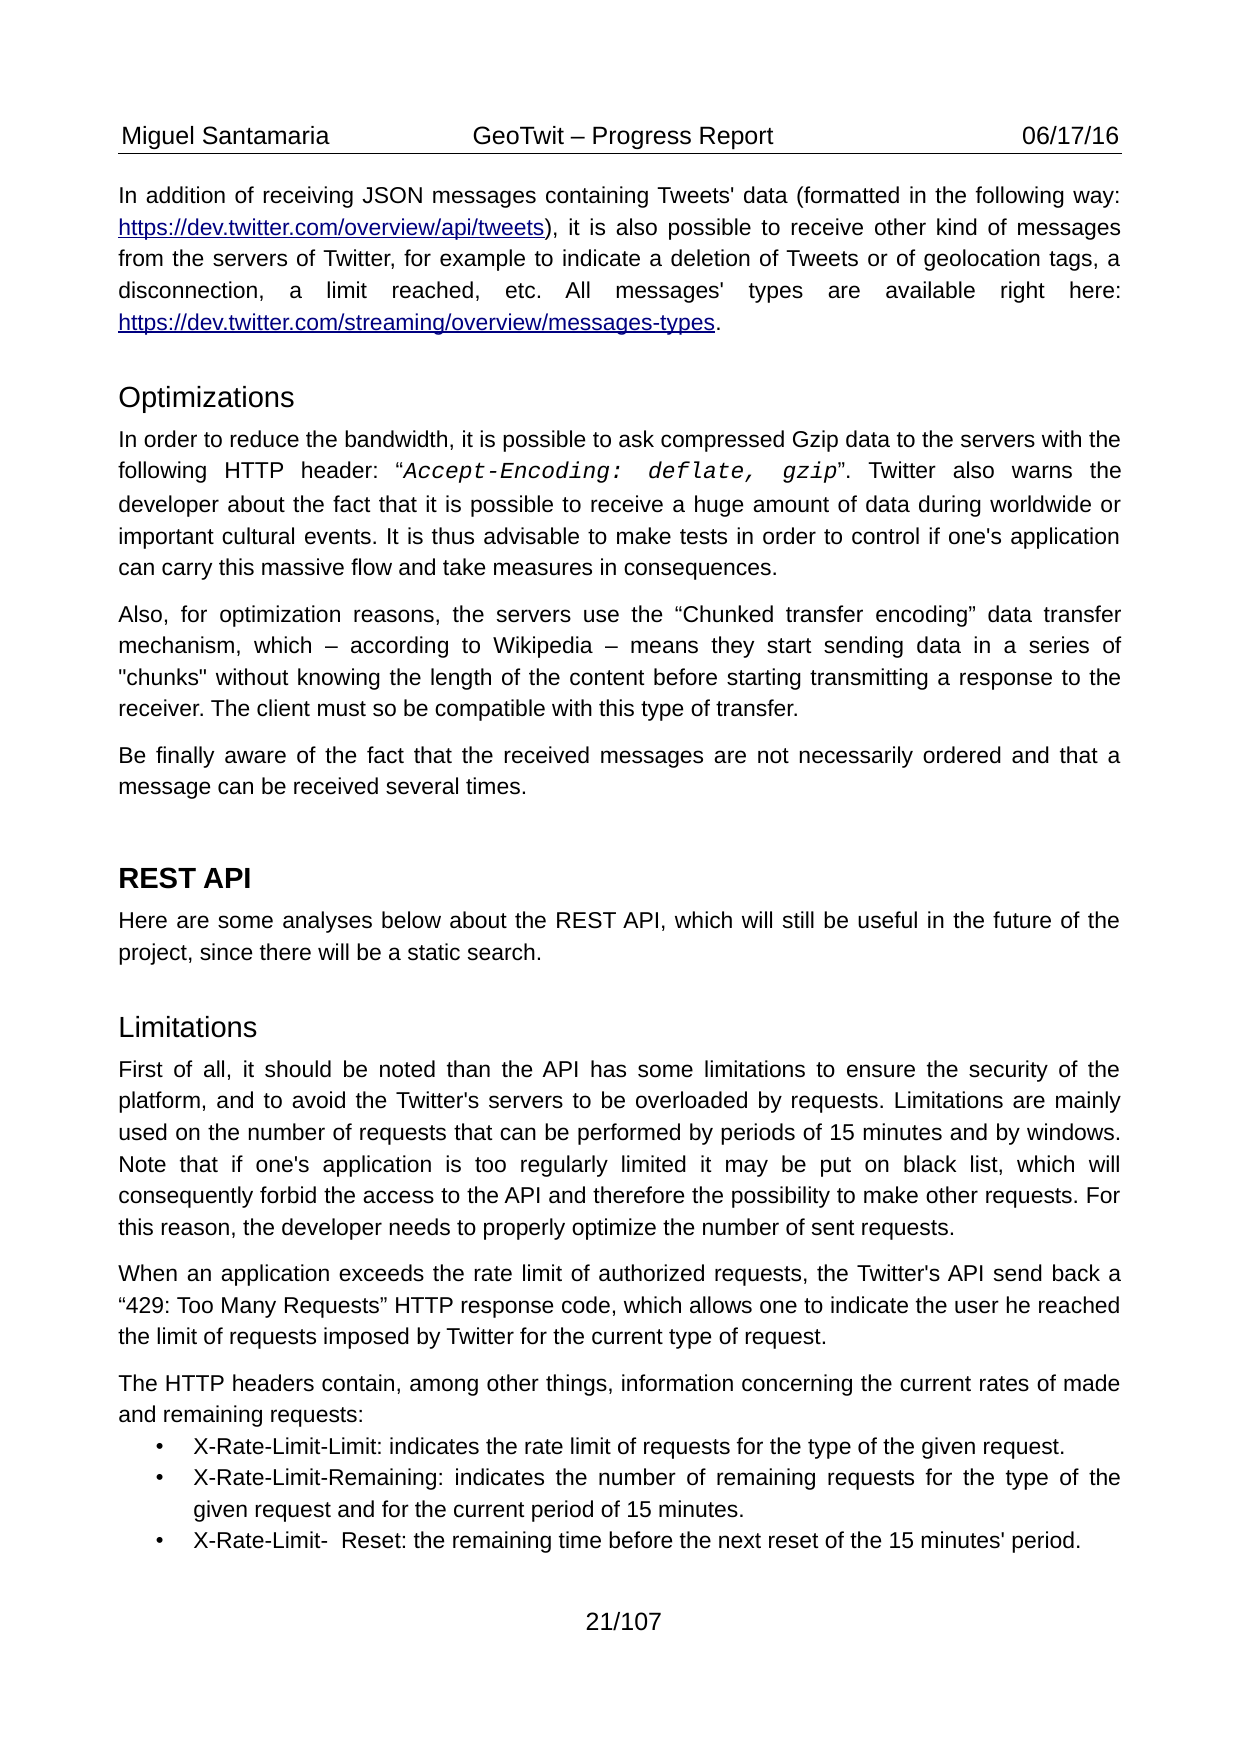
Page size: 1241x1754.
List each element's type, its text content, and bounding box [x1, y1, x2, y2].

subtitle Optimizations [118, 380, 1122, 413]
text In addition of receiving JSON messages containing Tweets' data (formatted in the following way: https://dev.twitter.com/overview/api/tweets), it is also possible to receive other kind of messages from the servers of Twitter, for example to indicate a deletion of Tweets or of geolocation tags, a disconnection, a limit reached, etc. All messages' types are available right here: https://dev.twitter.com/streaming/overview/messages-types. [118, 182, 1122, 335]
text Be finally aware of the fact that the received messages are not necessarily ordered and that a message can be received several times. [118, 742, 1122, 799]
text Also, for optimization reasons, the servers use the “Chunked transfer encoding” data transfer mechanism, which – according to Wikipedia – means they start sending data in a series of "chunks" without knowing the length of the content before starting transmitting a response to the receiver. The client must so be compatible with this type of transfer. [118, 601, 1122, 722]
list X-Rate-Limit- Reset: the remaining time before the next reset of the 15 minutes' period. [156, 1527, 1122, 1554]
subtitle Limitations [118, 1010, 1122, 1043]
list X-Rate-Limit-Remaining: indicates the number of remaining requests for the type of the given request and for the current period of 15 minutes. [156, 1464, 1122, 1522]
text In order to reduce the bandwidth, it is possible to ask compressed Gzip data to the servers with the following HTTP header: “Accept-Encoding: deflate, gzip”. Twitter also warns the developer about the fact that it is possible to receive a huge amount of data during worldwide or important cultural events. It is thus advisable to make tests in order to control if one's application can carry this massive flow and take measures in consequences. [118, 426, 1122, 581]
text First of all, it should be noted than the API has some limitations to ensure the security of the platform, and to avoid the Twitter's servers to be overloaded by requests. Limitations are mainly used on the number of requests that can be performed by periods of 15 minutes and by windows. Note that if one's application is too regularly limited it may be put on black list, which will consequently forbid the access to the API and therefore the possibility to make other requests. For this reason, the developer needs to properly optimize the number of sent requests. [118, 1056, 1122, 1240]
text The HTTP headers contain, among other things, information concerning the current rates of made and remaining requests: [118, 1369, 1122, 1427]
subtitle REST API [118, 861, 1122, 894]
text Here are some analyses below about the REST API, which will still be useful in the future of the project, since there will be a static search. [118, 907, 1122, 965]
list X-Rate-Limit-Limit: indicates the rate limit of requests for the type of the given request. [156, 1433, 1122, 1459]
text When an application exceeds the rate limit of authorized requests, the Twitter's API send back a “429: Too Many Requests” HTTP response code, which allows one to indicate the user he reached the limit of requests imposed by Twitter for the current type of request. [118, 1260, 1122, 1349]
